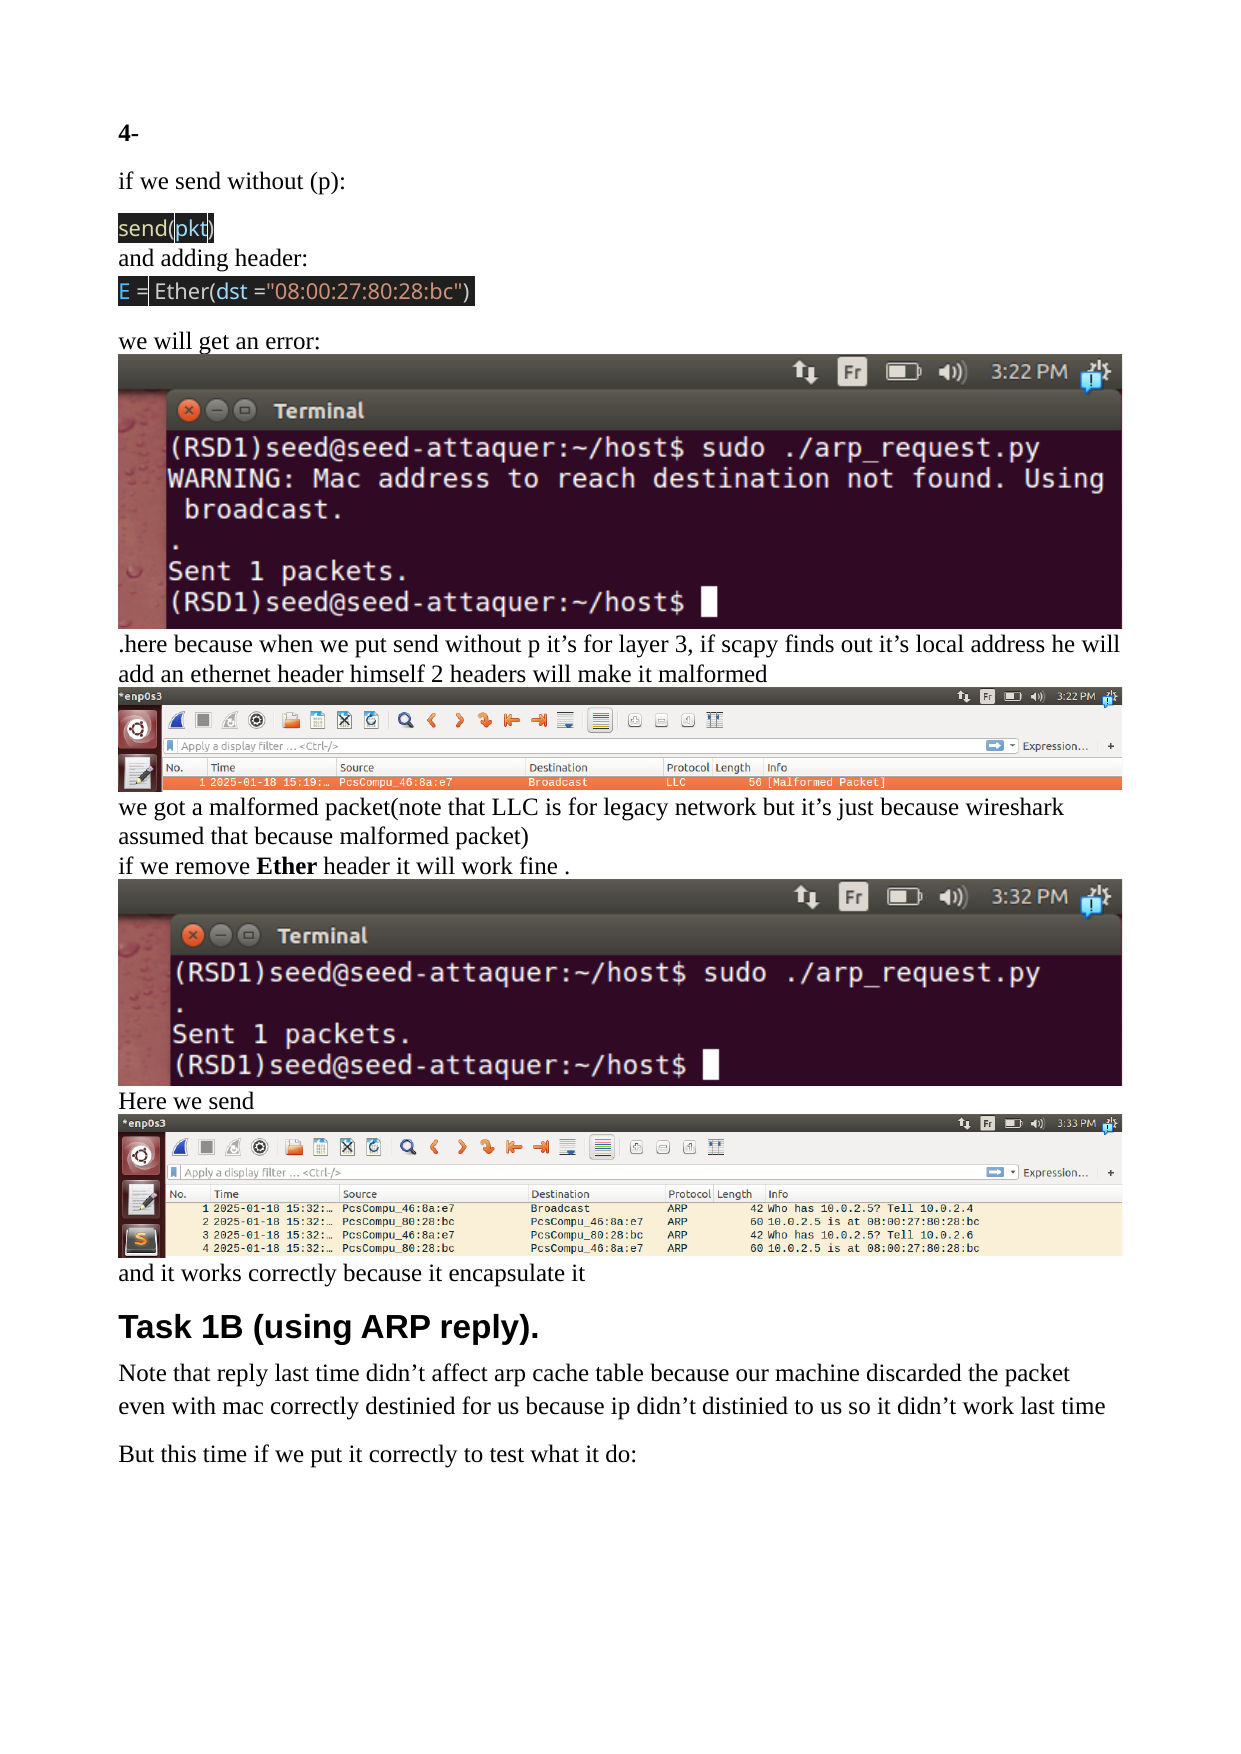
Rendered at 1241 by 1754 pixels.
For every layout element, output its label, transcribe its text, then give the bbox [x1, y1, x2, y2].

text we will get an error: [118, 325, 1122, 354]
text Note that reply last time didn’t affect arp cache table because our machine discarded the packet even with mac correctly destinied for us because ip didn’t distinied to us so it didn’t work last time [118, 1358, 1122, 1420]
text But this time if we put it correctly to test what it do: [118, 1439, 1122, 1468]
picture [118, 879, 1123, 1086]
text if we send without (p): [118, 166, 1122, 194]
text Here we send [118, 1086, 1122, 1114]
picture [118, 1114, 1123, 1258]
text and adding header: E = Ether(dst ="08:00:27:80:28:bc") [118, 243, 1122, 306]
picture [118, 687, 1123, 792]
text send(pkt) [118, 213, 1122, 243]
text .here because when we put send without p it’s for layer 3, if scapy finds out it’s local address he will add an ethernet header himself 2 headers will make it malformed [118, 629, 1122, 687]
text 4- [118, 118, 1122, 147]
text if we remove Ether header it will work fine . [118, 850, 1122, 879]
text we got a malformed packet(note that LLC is for legacy network but it’s just because wireshark assumed that because malformed packet) [118, 792, 1122, 850]
text and it works correctly because it encapsulate it [118, 1258, 1122, 1287]
picture [118, 354, 1123, 629]
subtitle Task 1B (using ARP reply). [118, 1307, 1122, 1346]
